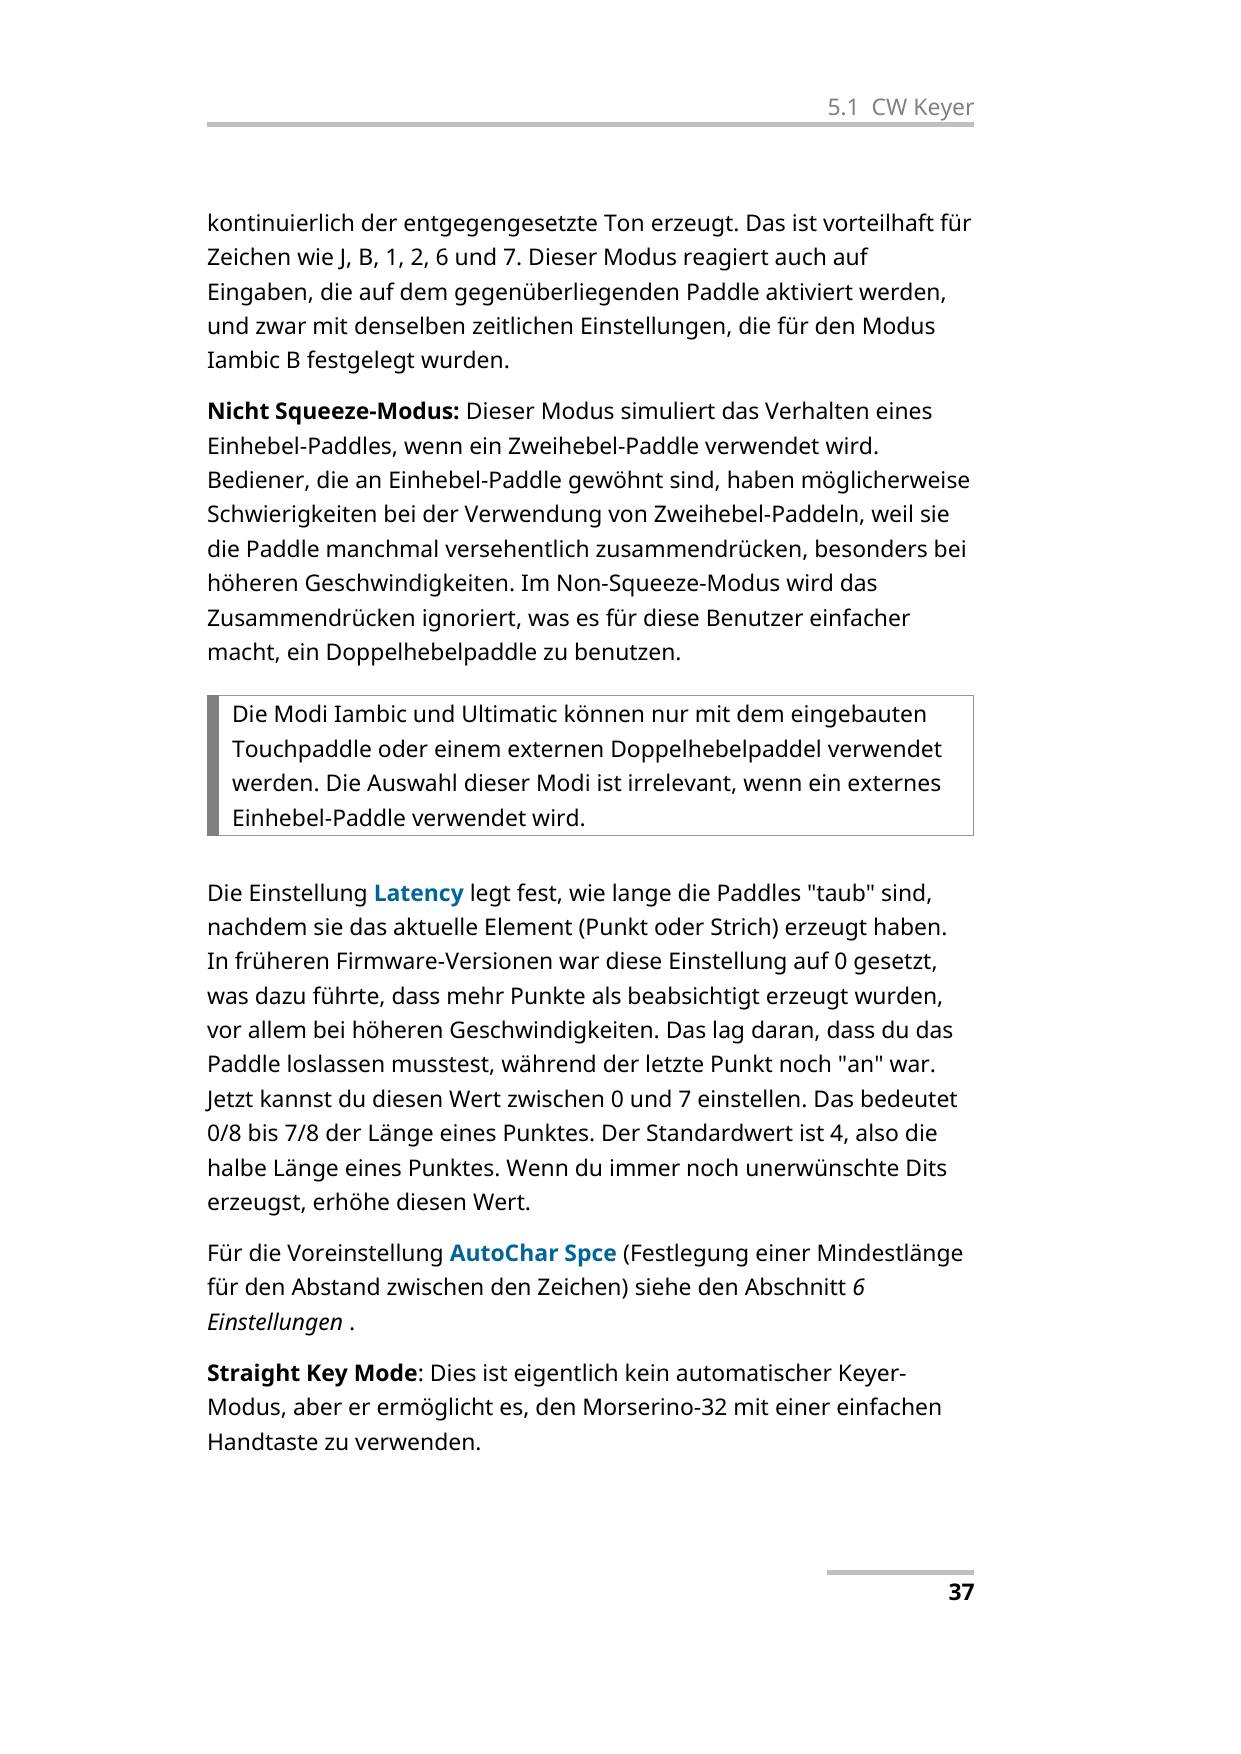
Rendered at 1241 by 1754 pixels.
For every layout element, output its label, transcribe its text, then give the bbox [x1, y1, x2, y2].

text Nicht Squeeze-Modus: Dieser Modus simuliert das Verhalten eines Einhebel-Paddles, wenn ein Zweihebel-Paddle verwendet wird. Bediener, die an Einhebel-Paddle gewöhnt sind, haben möglicherweise Schwierigkeiten bei der Verwendung von Zweihebel-Paddeln, weil sie die Paddle manchmal versehentlich zusammendrücken, besonders bei höheren Geschwindigkeiten. Im Non-Squeeze-Modus wird das Zusammendrücken ignoriert, was es für diese Benutzer einfacher macht, ein Doppelhebelpaddle zu benutzen. [207, 395, 974, 667]
text Für die Voreinstellung AutoChar Spce (Festlegung einer Mindestlänge für den Abstand zwischen den Zeichen) siehe den Abschnitt 6 Einstellungen . [207, 1237, 974, 1337]
text kontinuierlich der entgegengesetzte Ton erzeugt. Das ist vorteilhaft für Zeichen wie J, B, 1, 2, 6 und 7. Dieser Modus reagiert auch auf Eingaben, die auf dem gegenüberliegenden Paddle aktiviert werden, und zwar mit denselben zeitlichen Einstellungen, die für den Modus Iambic B festgelegt wurden. [207, 207, 974, 376]
text Die Einstellung Latency legt fest, wie lange die Paddles "taub" sind, nachdem sie das aktuelle Element (Punkt oder Strich) erzeugt haben. In früheren Firmware-Versionen war diese Einstellung auf 0 gesetzt, was dazu führte, dass mehr Punkte als beabsichtigt erzeugt wurden, vor allem bei höheren Geschwindigkeiten. Das lag daran, dass du das Paddle loslassen musstest, während der letzte Punkt noch "an" war. Jetzt kannst du diesen Wert zwischen 0 und 7 einstellen. Das bedeutet 0/8 bis 7/8 der Länge eines Punktes. Der Standardwert ist 4, also die halbe Länge eines Punktes. Wenn du immer noch unerwünschte Dits erzeugst, erhöhe diesen Wert. [207, 877, 974, 1217]
text Die Modi Iambic und Ultimatic können nur mit dem eingebauten Touchpaddle oder einem externen Doppelhebelpaddel verwendet werden. Die Auswahl dieser Modi ist irrelevant, wenn ein externes Einhebel-Paddle verwendet wird. [219, 696, 973, 835]
text Straight Key Mode: Dies ist eigentlich kein automatischer Keyer-Modus, aber er ermöglicht es, den Morserino-32 mit einer einfachen Handtaste zu verwenden. [207, 1357, 974, 1457]
